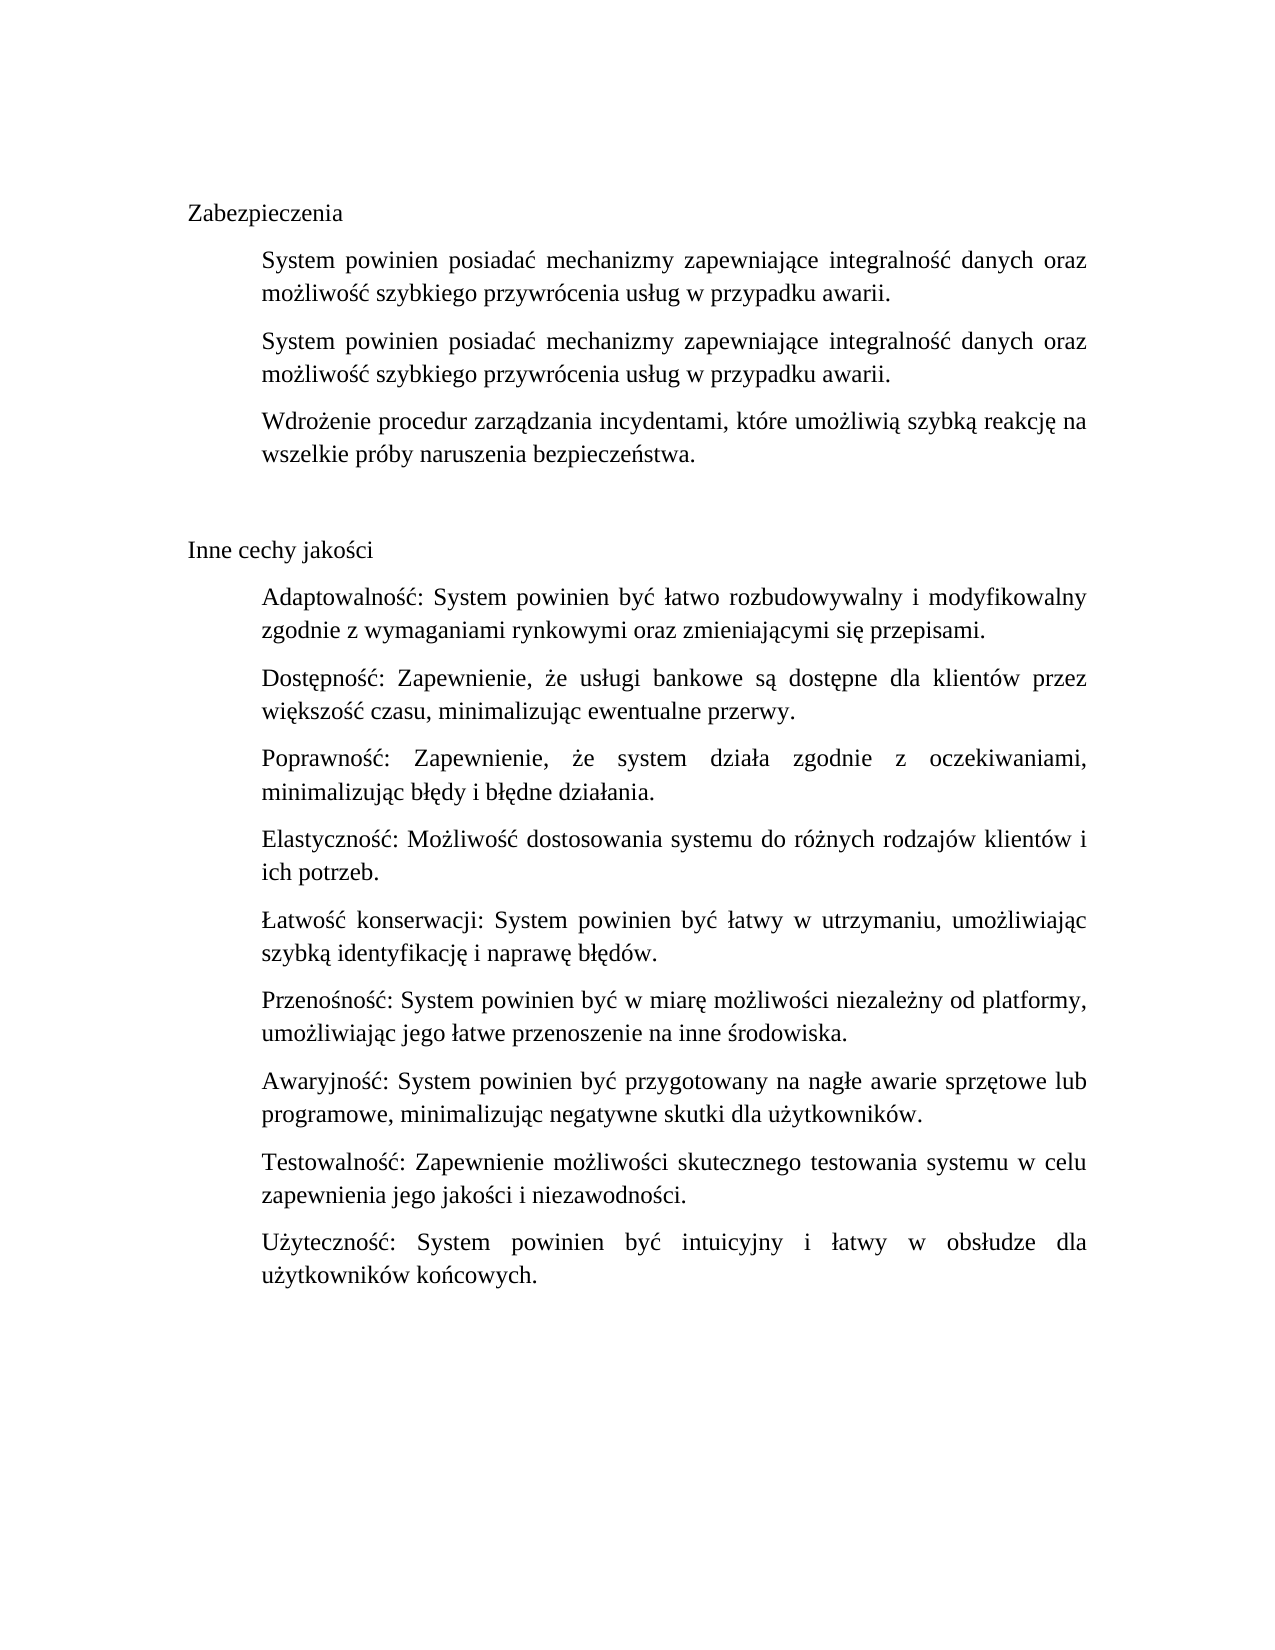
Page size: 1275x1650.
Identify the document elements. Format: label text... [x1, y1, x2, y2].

list Testowalność: Zapewnienie możliwości skutecznego testowania systemu w celu zapewnienia jego jakości i niezawodności. [232, 1147, 1087, 1208]
list System powinien posiadać mechanizmy zapewniające integralność danych oraz możliwość szybkiego przywrócenia usług w przypadku awarii. [232, 245, 1087, 307]
list Wdrożenie procedur zarządzania incydentami, które umożliwią szybką reakcję na wszelkie próby naruszenia bezpieczeństwa. [232, 406, 1087, 468]
list Elastyczność: Możliwość dostosowania systemu do różnych rodzajów klientów i ich potrzeb. [232, 824, 1087, 886]
list Inne cechy jakości [187, 535, 1087, 563]
list Łatwość konserwacji: System powinien być łatwy w utrzymaniu, umożliwiając szybką identyfikację i naprawę błędów. [232, 905, 1087, 967]
list Poprawność: Zapewnienie, że system działa zgodnie z oczekiwaniami, minimalizując błędy i błędne działania. [232, 743, 1087, 805]
list Użyteczność: System powinien być intuicyjny i łatwy w obsłudze dla użytkowników końcowych. [232, 1227, 1087, 1289]
list Dostępność: Zapewnienie, że usługi bankowe są dostępne dla klientów przez większość czasu, minimalizując ewentualne przerwy. [232, 663, 1087, 725]
list Awaryjność: System powinien być przygotowany na nagłe awarie sprzętowe lub programowe, minimalizując negatywne skutki dla użytkowników. [232, 1066, 1087, 1128]
list Adaptowalność: System powinien być łatwo rozbudowywalny i modyfikowalny zgodnie z wymaganiami rynkowymi oraz zmieniającymi się przepisami. [232, 582, 1087, 644]
list Zabezpieczenia [187, 198, 1087, 226]
list Przenośność: System powinien być w miarę możliwości niezależny od platformy, umożliwiając jego łatwe przenoszenie na inne środowiska. [232, 985, 1087, 1047]
list System powinien posiadać mechanizmy zapewniające integralność danych oraz możliwość szybkiego przywrócenia usług w przypadku awarii. [232, 326, 1087, 388]
